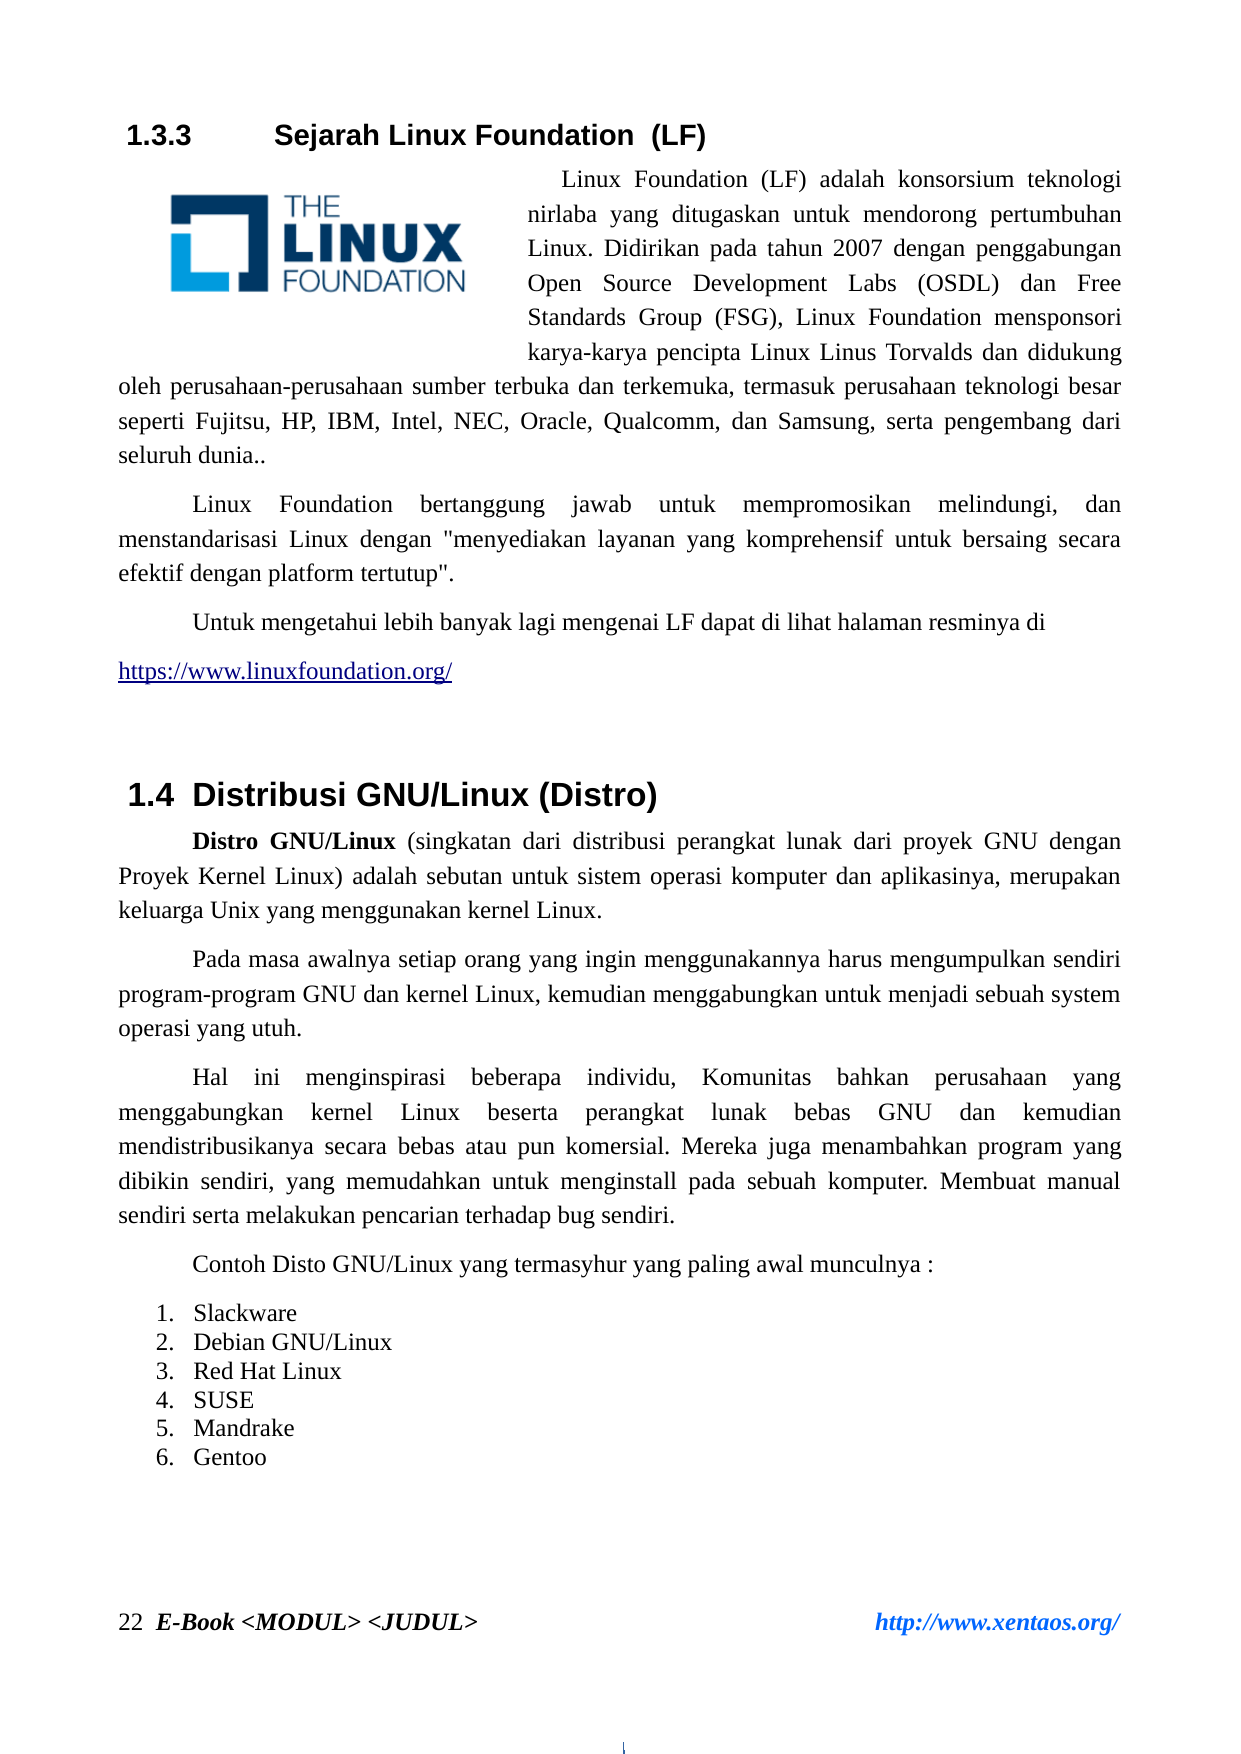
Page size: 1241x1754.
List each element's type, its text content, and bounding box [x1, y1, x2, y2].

text Contoh Disto GNU/Linux yang termasyhur yang paling awal munculnya : [118, 1249, 1122, 1278]
subtitle Distribusi GNU/Linux (Distro) [118, 775, 1122, 814]
text Linux Foundation bertanggung jawab untuk mempromosikan melindungi, dan menstandarisasi Linux dengan "menyediakan layanan yang komprehensif untuk bersaing secara efektif dengan platform tertutup". [118, 489, 1122, 587]
list SUSE [156, 1385, 1122, 1413]
list Red Hat Linux [156, 1356, 1122, 1385]
text Pada masa awalnya setiap orang yang ingin menggunakannya harus mengumpulkan sendiri program-program GNU dan kernel Linux, kemudian menggabungkan untuk menjadi sebuah system operasi yang utuh. [118, 944, 1122, 1042]
text Distro GNU/Linux (singkatan dari distribusi perangkat lunak dari proyek GNU dengan Proyek Kernel Linux) adalah sebutan untuk sistem operasi komputer dan aplikasinya, merupakan keluarga Unix yang menggunakan kernel Linux. [118, 826, 1122, 924]
list Mandrake [156, 1413, 1122, 1442]
text https://www.linuxfoundation.org/ [118, 656, 1122, 685]
text Untuk mengetahui lebih banyak lagi mengenai LF dapat di lihat halaman resminya di [118, 607, 1122, 636]
list Slackware [156, 1298, 1122, 1327]
list Gentoo [156, 1442, 1122, 1471]
text Hal ini menginspirasi beberapa individu, Komunitas bahkan perusahaan yang menggabungkan kernel Linux beserta perangkat lunak bebas GNU dan kemudian mendistribusikanya secara bebas atau pun komersial. Mereka juga menambahkan program yang dibikin sendiri, yang memudahkan untuk menginstall pada sebuah komputer. Membuat manual sendiri serta melakukan pencarian terhadap bug sendiri. [118, 1062, 1122, 1229]
subtitle Sejarah Linux Foundation (LF) [118, 118, 1122, 152]
text Linux Foundation (LF) adalah konsorsium teknologi nirlaba yang ditugaskan untuk mendorong pertumbuhan Linux. Didirikan pada tahun 2007 dengan penggabungan Open Source Development Labs (OSDL) dan Free Standards Group (FSG), Linux Foundation mensponsori karya-karya pencipta Linux Linus Torvalds dan didukung oleh perusahaan-perusahaan sumber terbuka dan terkemuka, termasuk perusahaan teknologi besar seperti Fujitsu, HP, IBM, Intel, NEC, Oracle, Qualcomm, dan Samsung, serta pengembang dari seluruh dunia.. [118, 164, 1122, 469]
list Debian GNU/Linux [156, 1327, 1122, 1356]
picture [112, 164, 528, 344]
